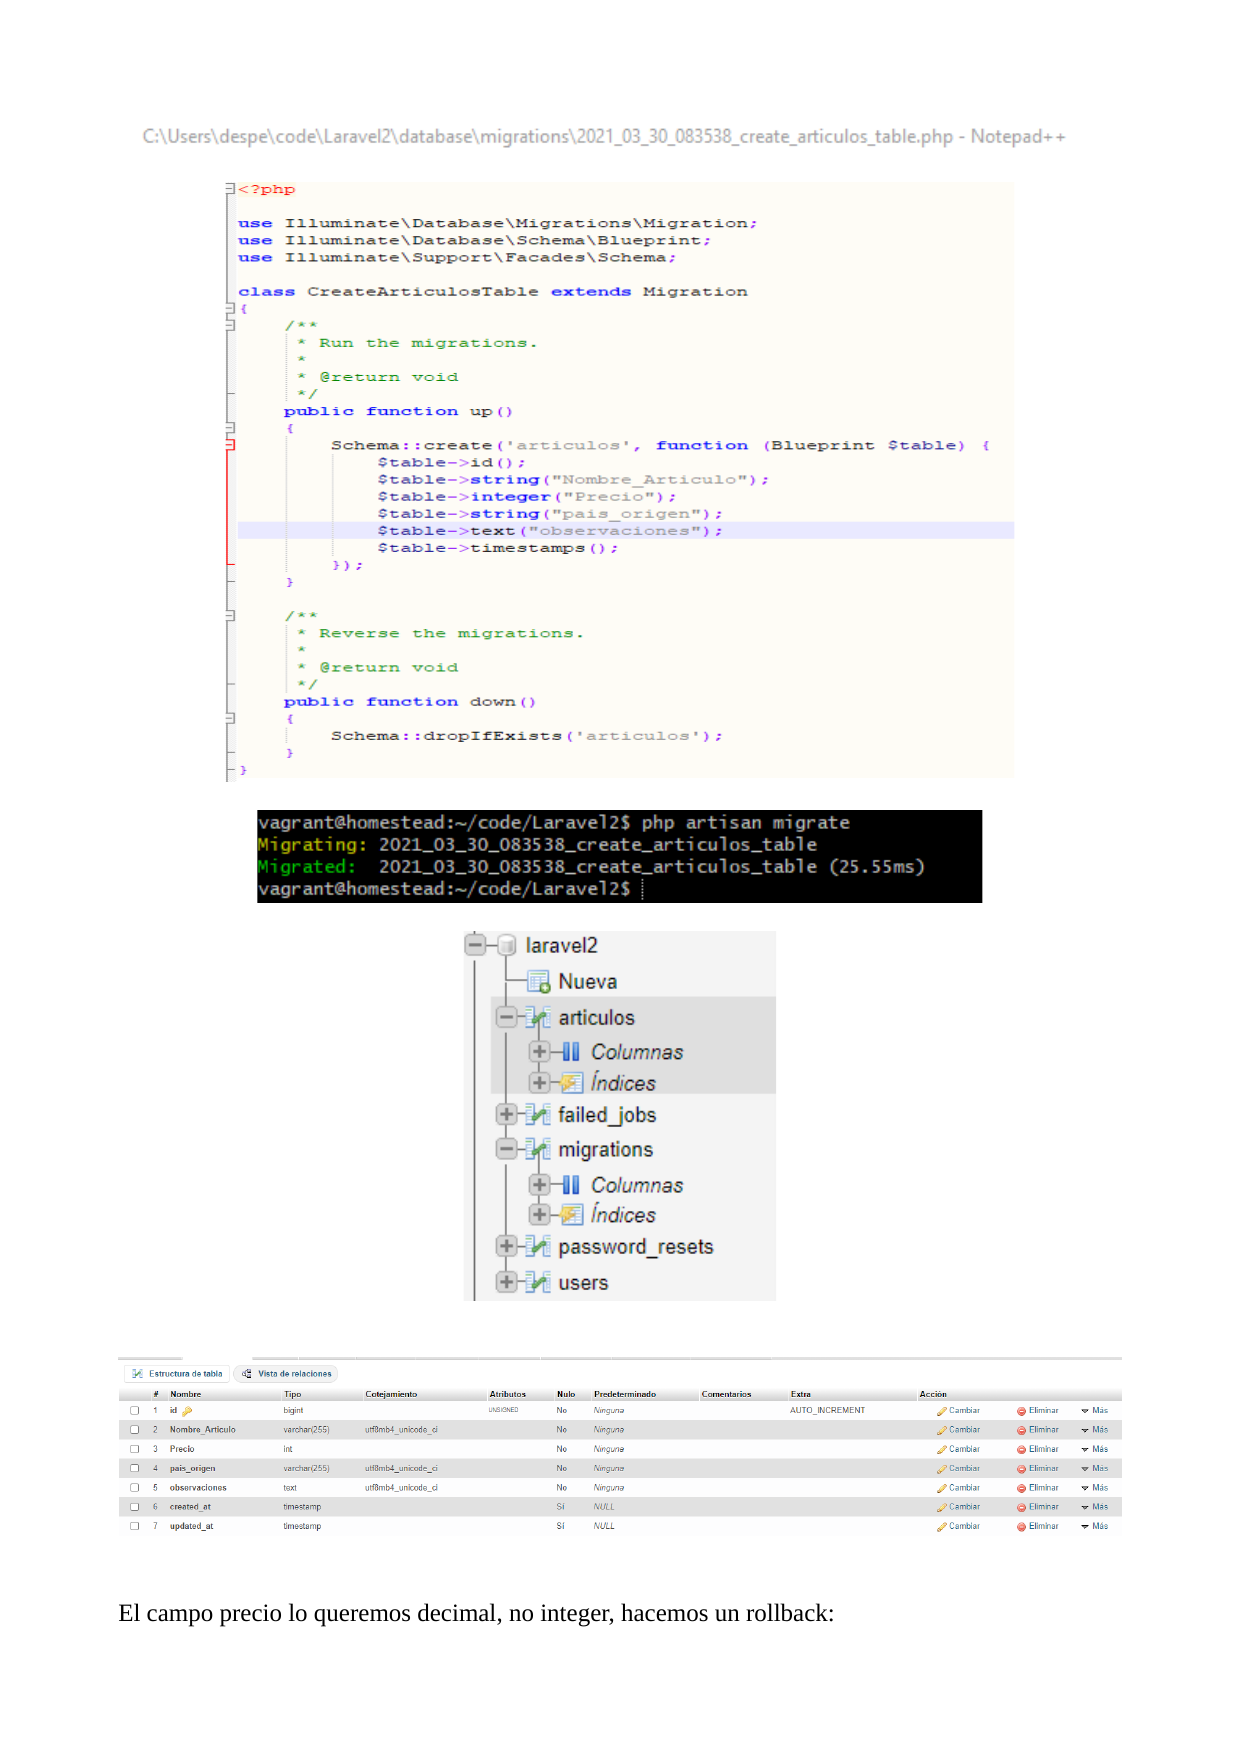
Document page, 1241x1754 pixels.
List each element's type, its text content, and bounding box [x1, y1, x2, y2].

picture [141, 118, 1099, 154]
picture [463, 931, 777, 1301]
picture [225, 182, 1015, 782]
picture [257, 810, 983, 903]
picture [118, 1357, 1122, 1541]
text El campo precio lo queremos decimal, no integer, hacemos un rollback: [118, 1598, 1122, 1627]
